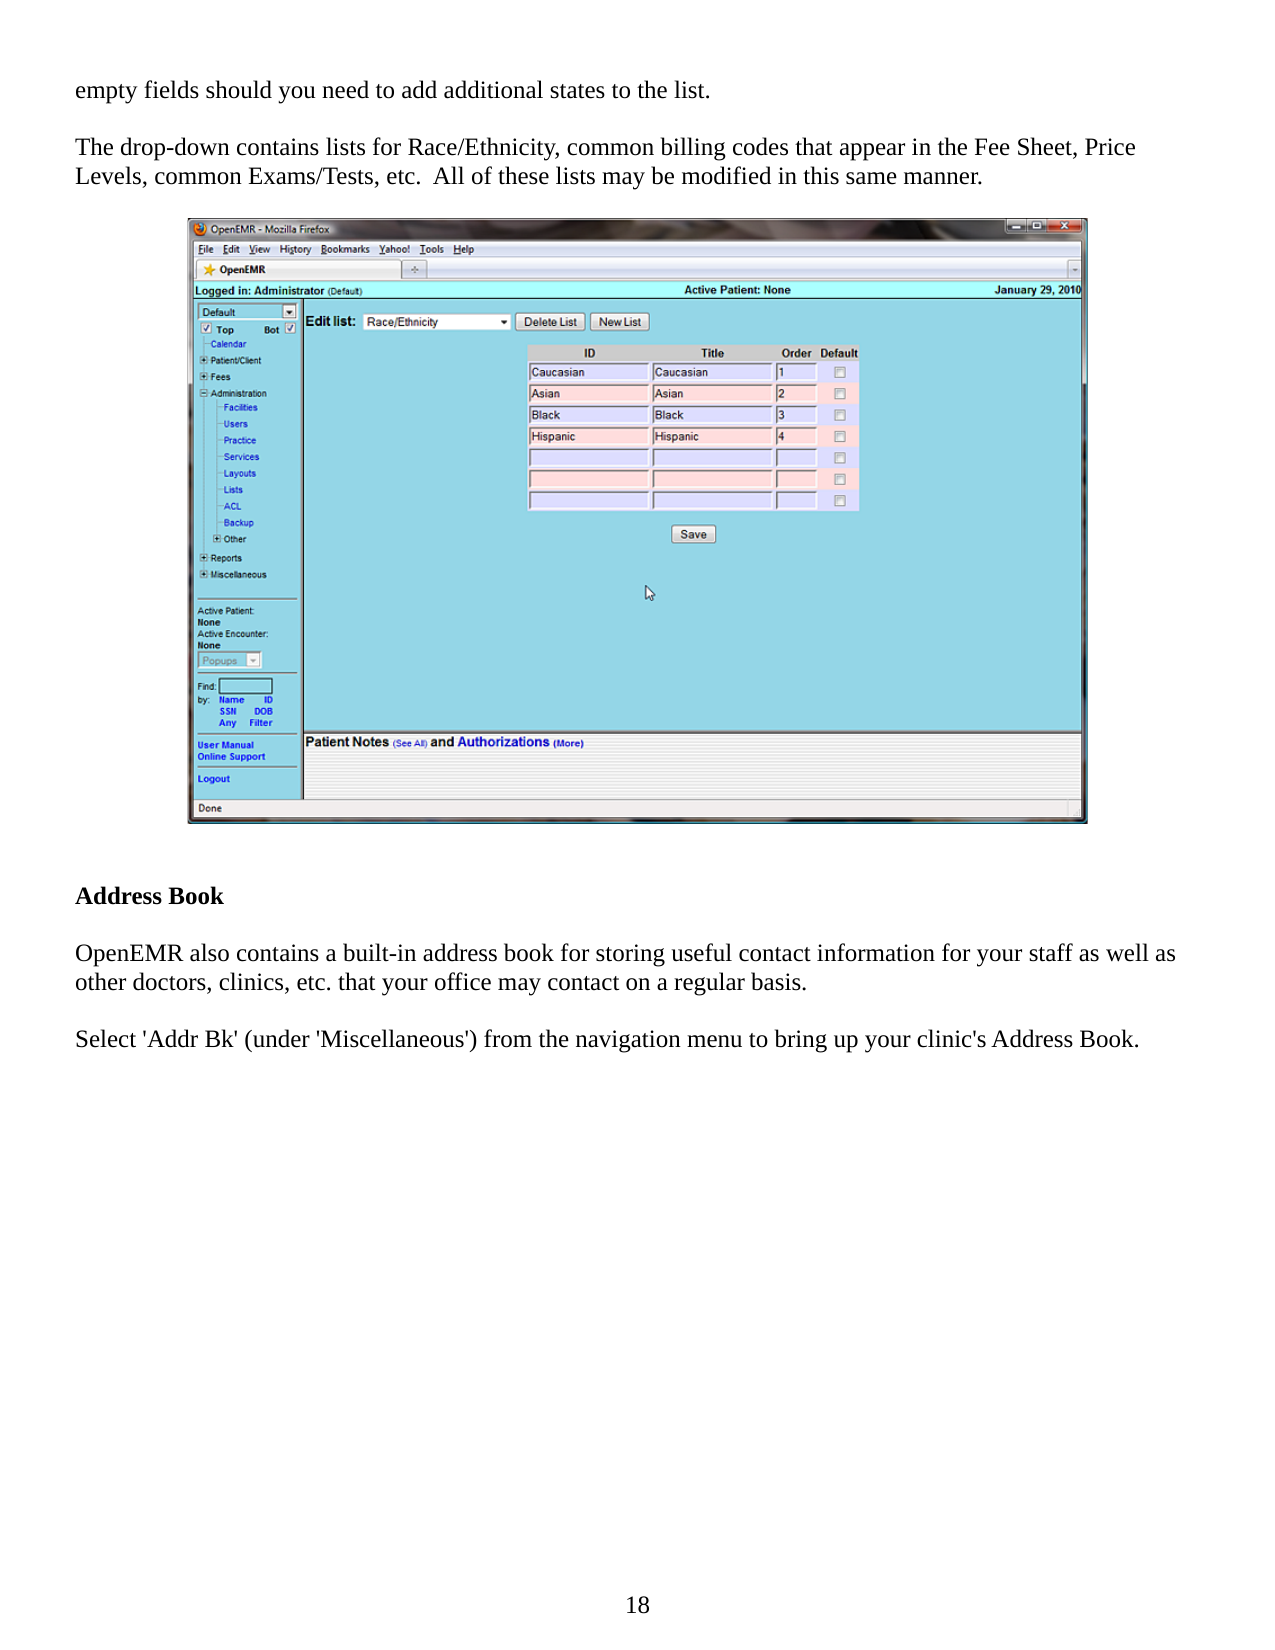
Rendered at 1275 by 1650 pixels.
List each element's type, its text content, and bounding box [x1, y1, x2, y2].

text empty fields should you need to add additional states to the list. [75, 75, 1200, 104]
picture [187, 218, 1088, 824]
text OpenEMR also contains a built-in address book for storing useful contact information for your staff as well as other doctors, clinics, etc. that your office may contact on a regular basis. [75, 938, 1200, 996]
text Address Book [75, 881, 1200, 909]
text Select 'Addr Bk' (under 'Miscellaneous') from the navigation menu to bring up your clinic's Address Book. [75, 1024, 1200, 1053]
text The drop-down contains lists for Race/Ethnicity, common billing codes that appear in the Fee Sheet, Price Levels, common Exams/Tests, etc. All of these lists may be modified in this same manner. [75, 132, 1200, 190]
